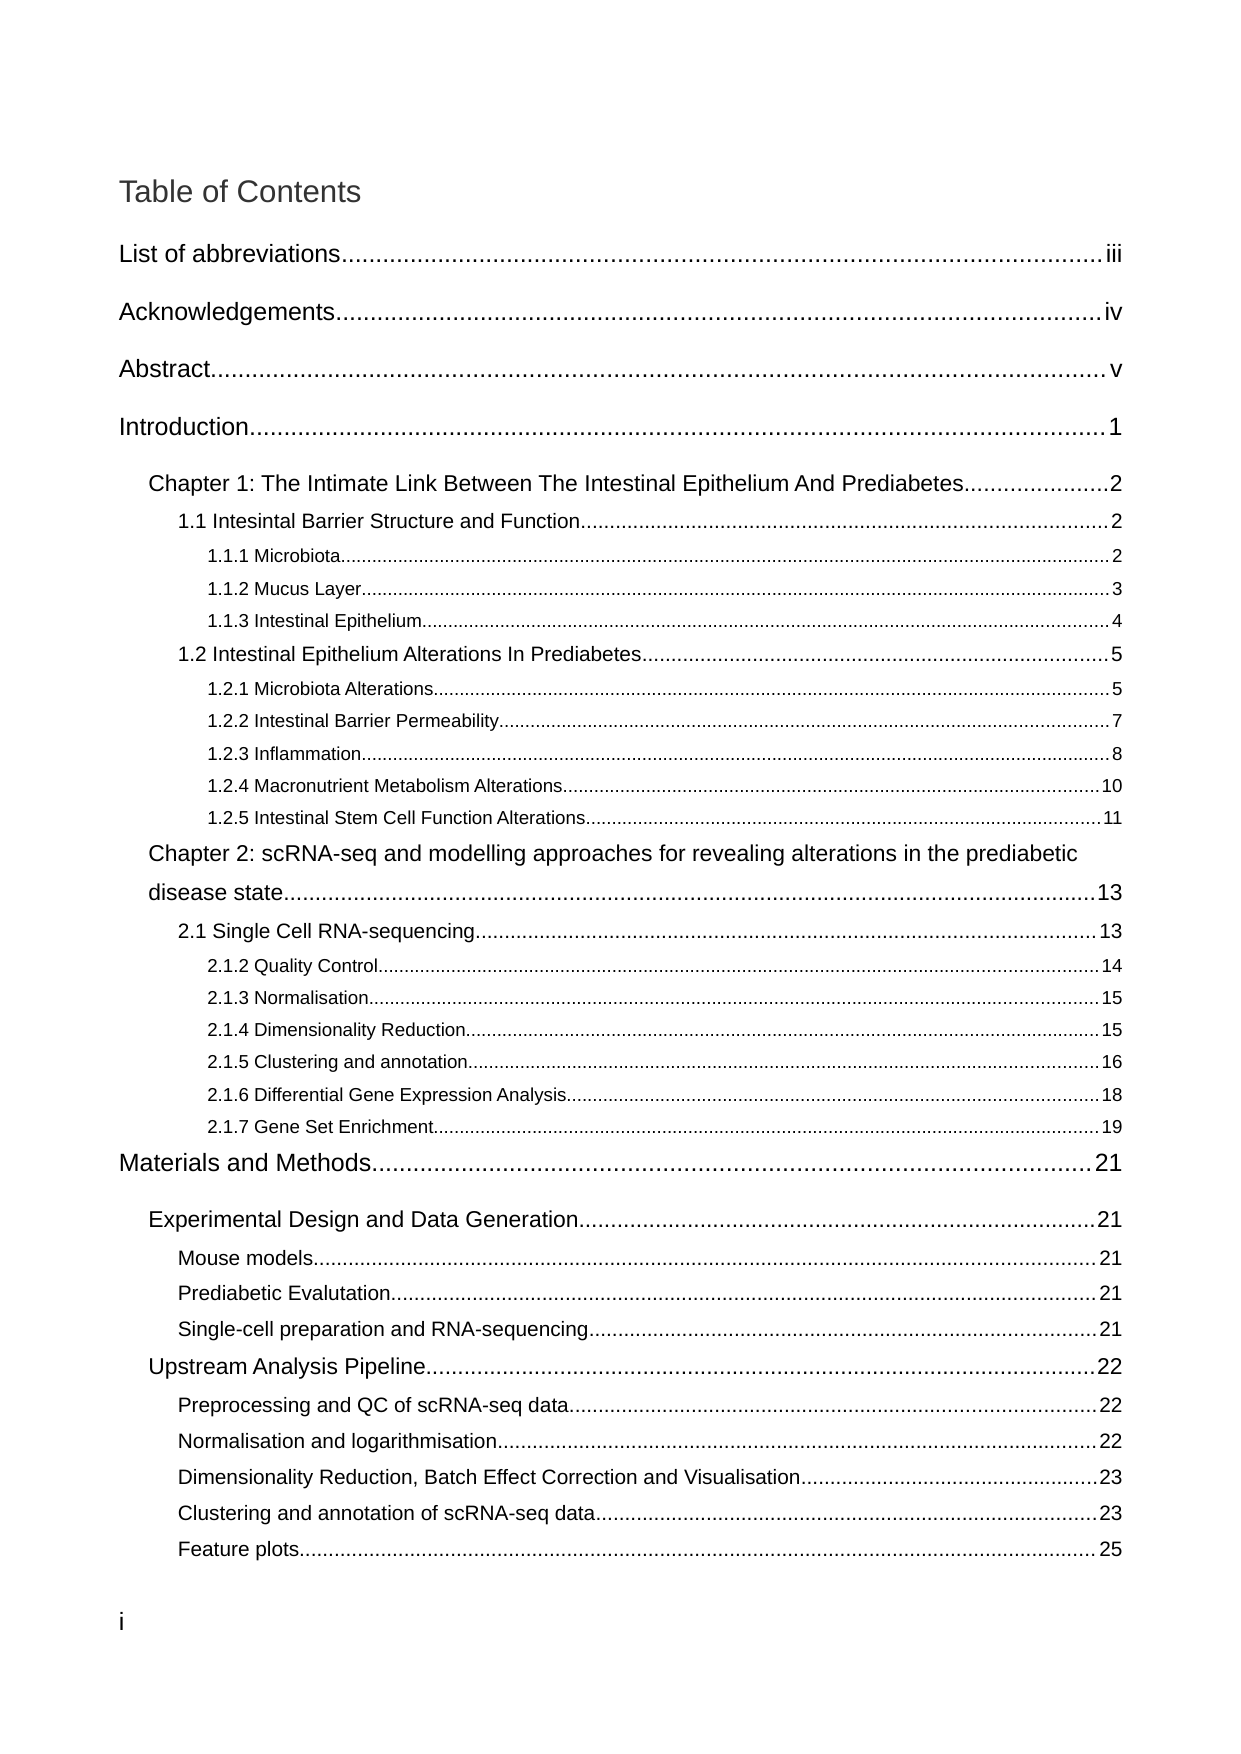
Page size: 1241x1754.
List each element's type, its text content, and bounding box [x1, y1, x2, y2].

text 2.1.7 Gene Set Enrichment 19 [207, 1116, 1122, 1137]
subtitle Table of Contents [118, 173, 1122, 208]
text 2.1.6 Differential Gene Expression Analysis 18 [207, 1083, 1122, 1105]
text Clustering and annotation of scRNA-seq data 23 [178, 1500, 1122, 1524]
text 1.2.3 Inflammation 8 [207, 743, 1122, 764]
text 1.2.4 Macronutrient Metabolism Alterations 10 [207, 775, 1122, 796]
text 1.1.3 Intestinal Epithelium 4 [207, 610, 1122, 631]
text Mouse models 21 [178, 1245, 1122, 1269]
text 1.2.5 Intestinal Stem Cell Function Alterations 11 [207, 807, 1122, 829]
text Feature plots 25 [178, 1536, 1122, 1560]
text Acknowledgements iv [118, 297, 1122, 325]
text Experimental Design and Data Generation 21 [148, 1206, 1122, 1232]
text Chapter 2: scRNA-seq and modelling approaches for revealing alterations in the prediabetic disease state. 13 [148, 839, 1122, 905]
text 1.1.2 Mucus Layer 3 [207, 577, 1122, 599]
text 2.1.2 Quality Control 14 [207, 954, 1122, 976]
text Single-cell preparation and RNA-sequencing 21 [178, 1317, 1122, 1341]
text Abstract v [118, 354, 1122, 383]
text 1.2.1 Microbiota Alterations 5 [207, 678, 1122, 699]
text Upstream Analysis Pipeline 22 [148, 1353, 1122, 1379]
text 1.2.2 Intestinal Barrier Permeability 7 [207, 710, 1122, 732]
text 2.1 Single Cell RNA-sequencing 13 [178, 918, 1122, 942]
text 1.2 Intestinal Epithelium Alterations In Prediabetes 5 [178, 642, 1122, 666]
text Introduction 1 [118, 412, 1122, 441]
text Prediabetic Evalutation 21 [178, 1281, 1122, 1305]
text Dimensionality Reduction, Batch Effect Correction and Visualisation 23 [178, 1464, 1122, 1488]
text 1.1.1 Microbiota 2 [207, 545, 1122, 567]
text 1.1 Intesintal Barrier Structure and Function 2 [178, 509, 1122, 533]
text Preprocessing and QC of scRNA-seq data 22 [178, 1393, 1122, 1417]
text Materials and Methods 21 [118, 1148, 1122, 1177]
text 2.1.3 Normalisation 15 [207, 987, 1122, 1008]
text Normalisation and logarithmisation 22 [178, 1428, 1122, 1452]
text 2.1.5 Clustering and annotation 16 [207, 1051, 1122, 1073]
text List of abbreviations iii [118, 239, 1122, 268]
text 2.1.4 Dimensionality Reduction 15 [207, 1019, 1122, 1041]
text Chapter 1: The Intimate Link Between The Intestinal Epithelium And Prediabetes. 2 [148, 470, 1122, 496]
